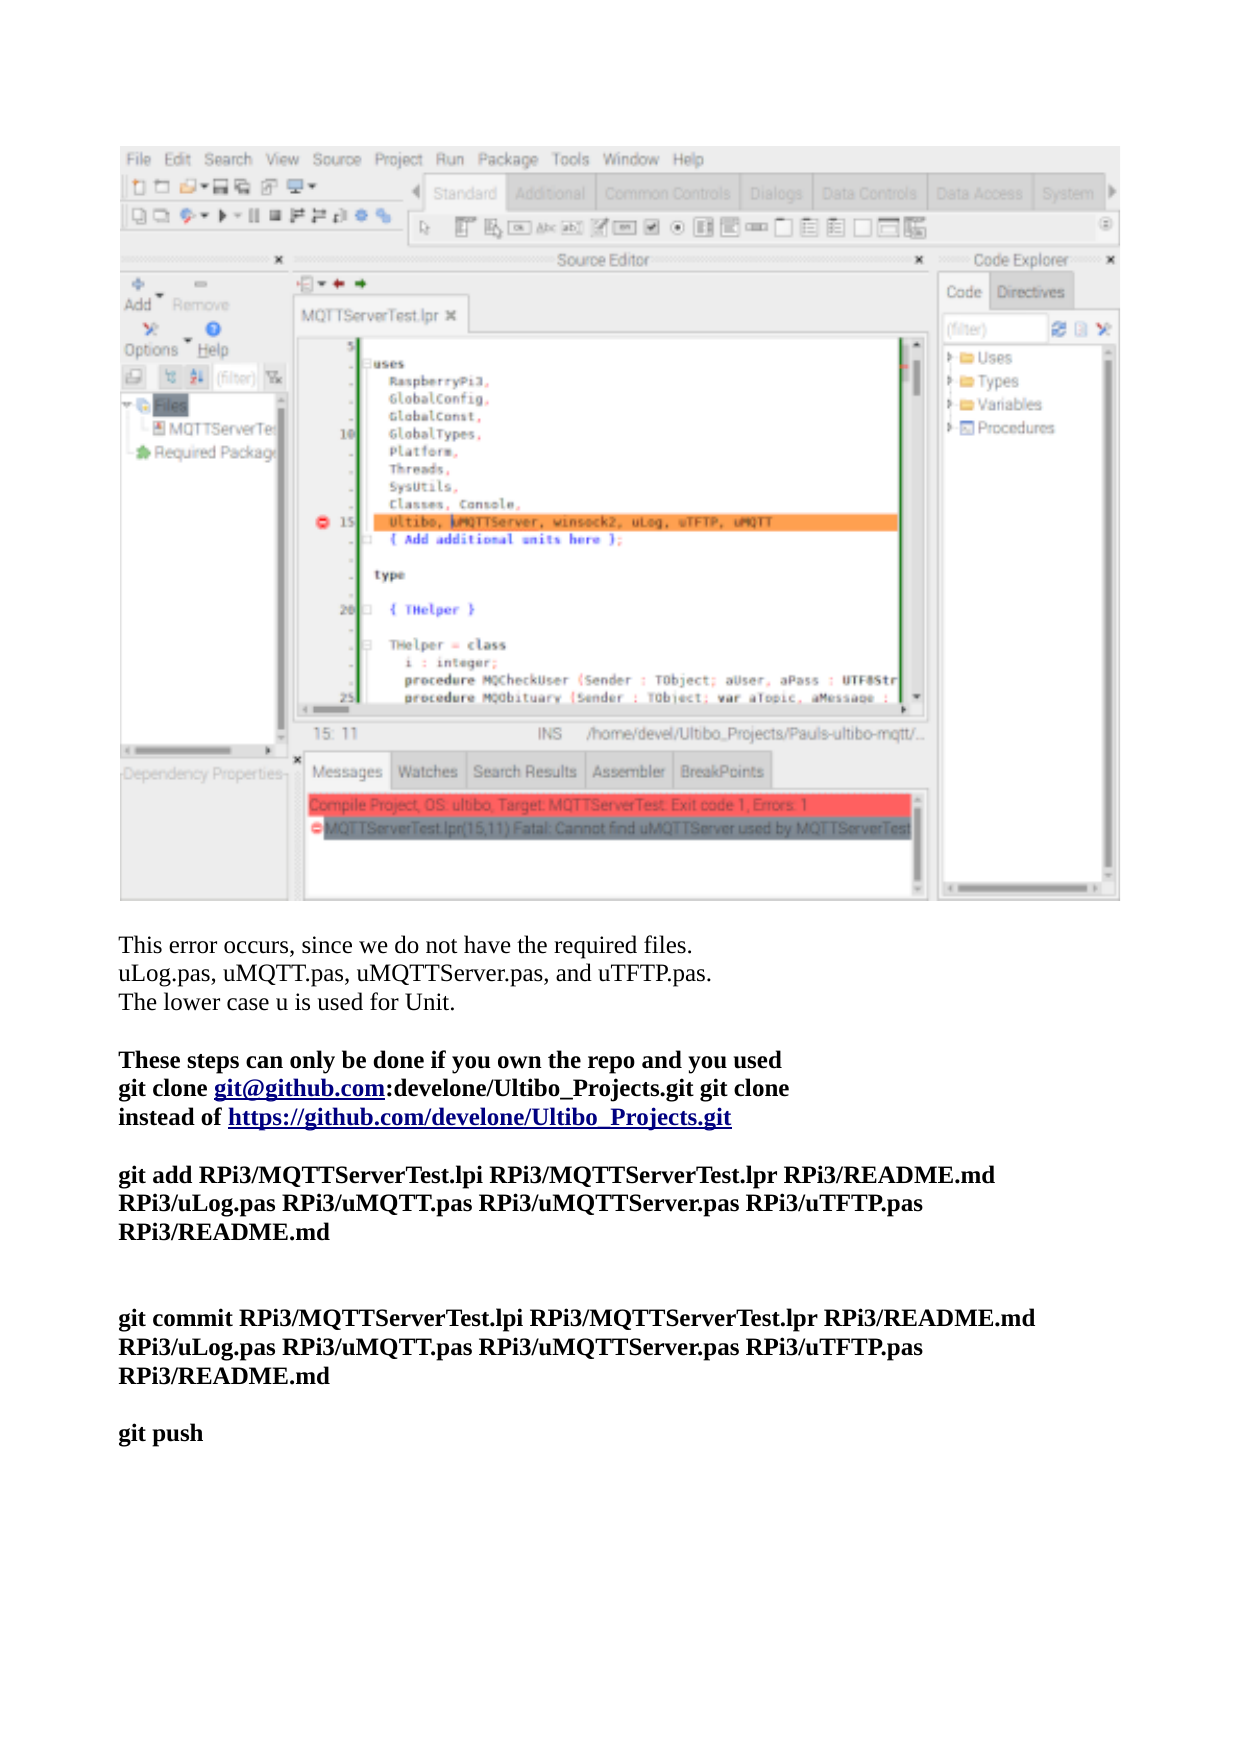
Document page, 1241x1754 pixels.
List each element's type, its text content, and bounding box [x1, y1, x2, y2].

text The lower case u is used for Unit. [118, 987, 1122, 1016]
text uLog.pas, uMQTT.pas, uMQTTServer.pas, and uTFTP.pas. [118, 958, 1122, 987]
text git add RPi3/MQTTServerTest.lpi RPi3/MQTTServerTest.lpr RPi3/README.md RPi3/uLog.pas RPi3/uMQTT.pas RPi3/uMQTTServer.pas RPi3/uTFTP.pas RPi3/README.md [118, 1160, 1122, 1246]
text git push [118, 1418, 1122, 1447]
text instead of https://github.com/develone/Ultibo_Projects.git [118, 1102, 1122, 1131]
text git commit RPi3/MQTTServerTest.lpi RPi3/MQTTServerTest.lpr RPi3/README.md RPi3/uLog.pas RPi3/uMQTT.pas RPi3/uMQTTServer.pas RPi3/uTFTP.pas RPi3/README.md [118, 1303, 1122, 1390]
text git clone git@github.com:develone/Ultibo_Projects.git git clone [118, 1073, 1122, 1102]
text This error occurs, since we do not have the required files. [118, 930, 1122, 958]
text These steps can only be done if you own the repo and you used [118, 1045, 1122, 1073]
picture [120, 146, 1121, 901]
